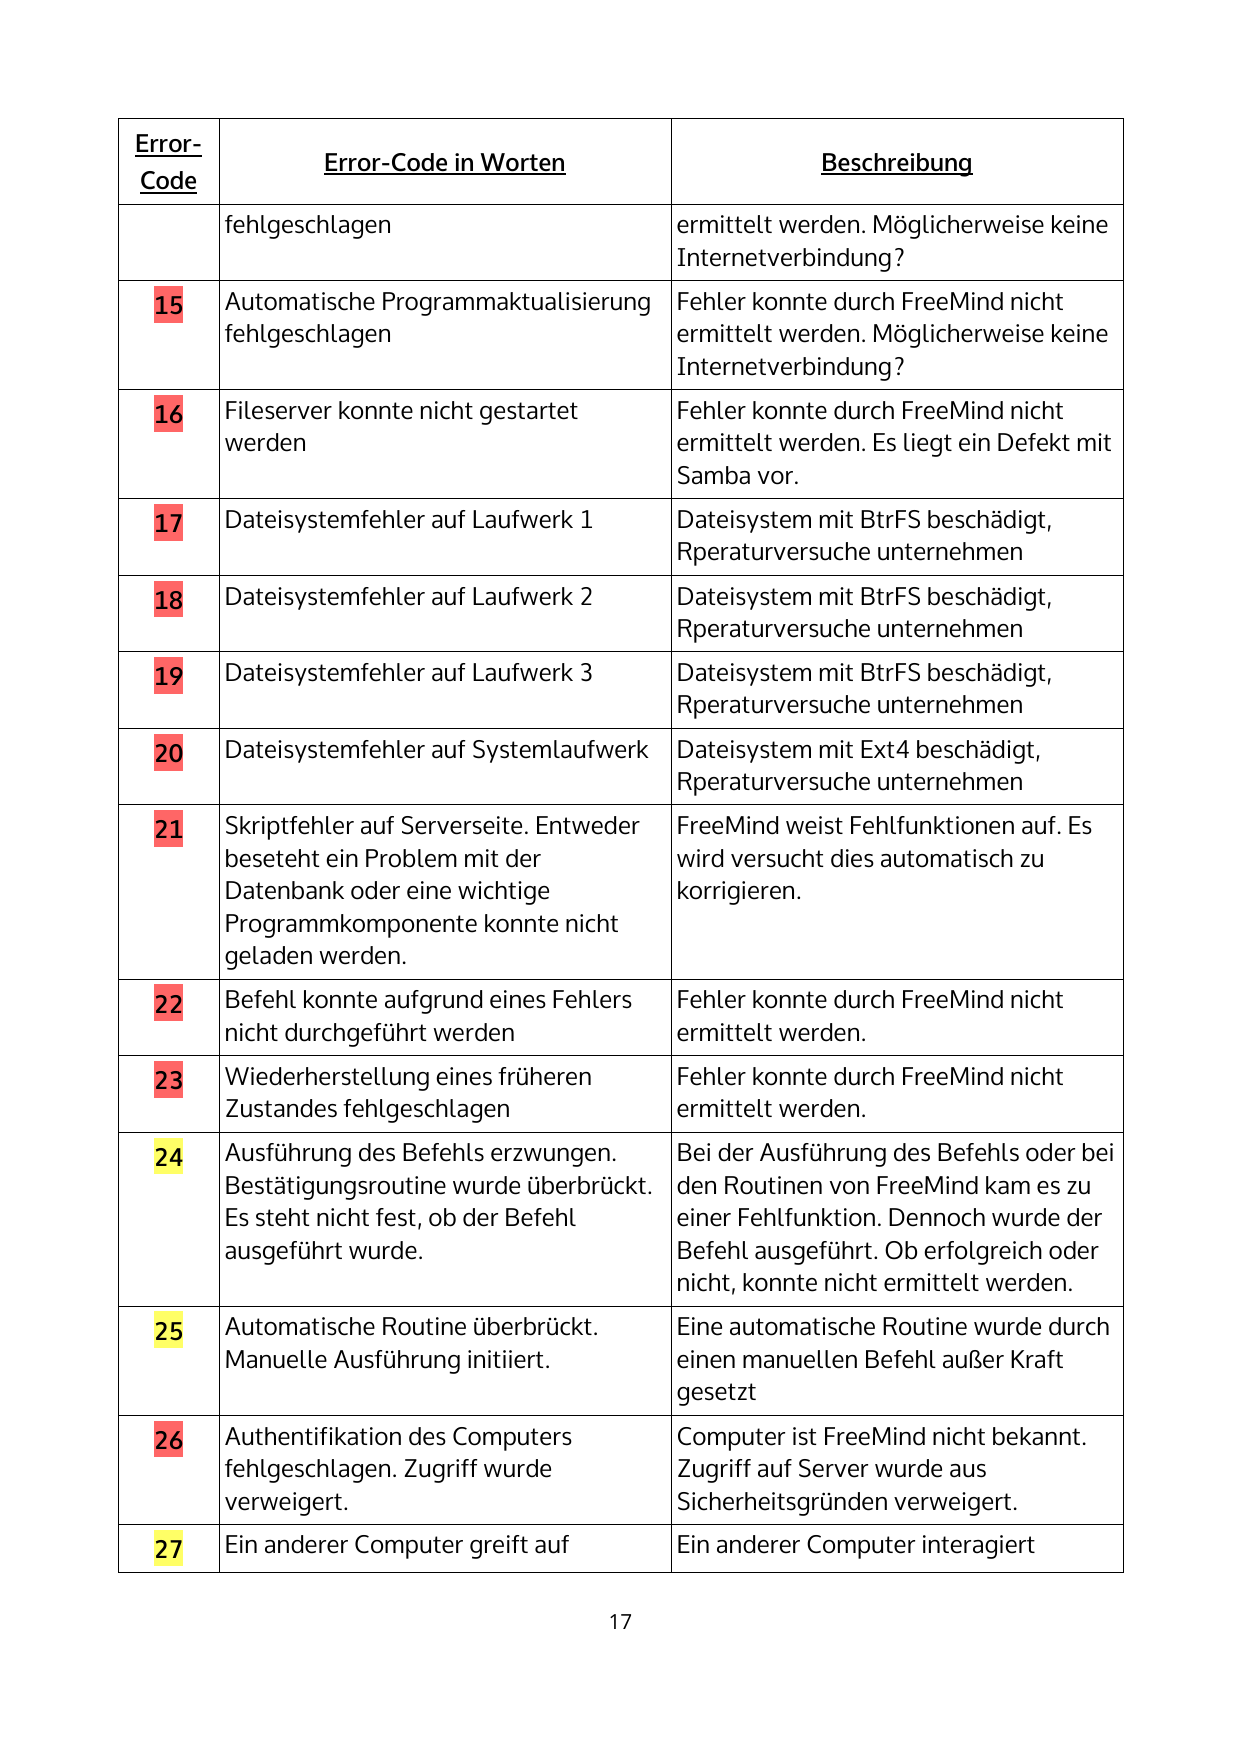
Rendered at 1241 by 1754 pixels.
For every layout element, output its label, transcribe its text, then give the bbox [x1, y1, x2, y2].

table_cell Fehler konnte durch FreeMind nicht ermittelt werden. Es liegt ein Defekt mit Samba vor. [672, 390, 1123, 498]
table_cell Automatische Programmaktualisierung fehlgeschlagen [220, 281, 671, 389]
table_cell 17 [119, 499, 219, 575]
table_cell Ausführung des Befehls erzwungen. Bestätigungsroutine wurde überbrückt. Es steht nicht fest, ob der Befehl ausgeführt wurde. [220, 1133, 671, 1306]
table_cell Dateisystemfehler auf Systemlaufwerk [220, 729, 671, 804]
table_cell 19 [119, 652, 219, 728]
table_cell 27 [119, 1525, 219, 1572]
table_cell 21 [119, 805, 219, 978]
table_cell Fehler konnte durch FreeMind nicht ermittelt werden. Möglicherweise keine Internetverbindung? [672, 281, 1123, 389]
table_cell [119, 205, 219, 280]
table_cell ermittelt werden. Möglicherweise keine Internetverbindung? [672, 205, 1123, 280]
table_cell Dateisystemfehler auf Laufwerk 2 [220, 576, 671, 651]
table_cell Dateisystem mit Ext4 beschädigt, Rperaturversuche unternehmen [672, 729, 1123, 804]
table_cell 20 [119, 729, 219, 804]
table_cell Dateisystem mit BtrFS beschädigt, Rperaturversuche unternehmen [672, 576, 1123, 651]
table_cell 22 [119, 980, 219, 1055]
table_cell 15 [119, 281, 219, 389]
table_cell Dateisystemfehler auf Laufwerk 3 [220, 652, 671, 728]
table_cell Wiederherstellung eines früheren Zustandes fehlgeschlagen [220, 1056, 671, 1132]
table_cell fehlgeschlagen [220, 205, 671, 280]
table_cell Fileserver konnte nicht gestartet werden [220, 390, 671, 498]
table_cell 24 [119, 1133, 219, 1306]
table_cell Authentifikation des Computers fehlgeschlagen. Zugriff wurde verweigert. [220, 1416, 671, 1524]
table_cell Dateisystem mit BtrFS beschädigt, Rperaturversuche unternehmen [672, 652, 1123, 728]
table_cell Ein anderer Computer interagiert [672, 1525, 1123, 1572]
table_cell Dateisystemfehler auf Laufwerk 1 [220, 499, 671, 575]
table_header Error-Code in Worten [220, 119, 671, 203]
table_cell FreeMind weist Fehlfunktionen auf. Es wird versucht dies automatisch zu korrigieren. [672, 805, 1123, 978]
table_cell Computer ist FreeMind nicht bekannt. Zugriff auf Server wurde aus Sicherheitsgründen verweigert. [672, 1416, 1123, 1524]
table_cell Skriptfehler auf Serverseite. Entweder beseteht ein Problem mit der Datenbank oder eine wichtige Programmkomponente konnte nicht geladen werden. [220, 805, 671, 978]
table_cell Bei der Ausführung des Befehls oder bei den Routinen von FreeMind kam es zu einer Fehlfunktion. Dennoch wurde der Befehl ausgeführt. Ob erfolgreich oder nicht, konnte nicht ermittelt werden. [672, 1133, 1123, 1306]
table_cell Ein anderer Computer greift auf [220, 1525, 671, 1572]
table_cell Automatische Routine überbrückt. Manuelle Ausführung initiiert. [220, 1307, 671, 1415]
table_cell 16 [119, 390, 219, 498]
table_cell Fehler konnte durch FreeMind nicht ermittelt werden. [672, 980, 1123, 1055]
table_header Error-Code [119, 119, 219, 203]
table_cell 25 [119, 1307, 219, 1415]
table_cell Fehler konnte durch FreeMind nicht ermittelt werden. [672, 1056, 1123, 1132]
table_header Beschreibung [672, 119, 1123, 203]
table_cell Befehl konnte aufgrund eines Fehlers nicht durchgeführt werden [220, 980, 671, 1055]
table_cell 18 [119, 576, 219, 651]
table_cell 26 [119, 1416, 219, 1524]
table_cell Eine automatische Routine wurde durch einen manuellen Befehl außer Kraft gesetzt [672, 1307, 1123, 1415]
table_cell 23 [119, 1056, 219, 1132]
table_cell Dateisystem mit BtrFS beschädigt, Rperaturversuche unternehmen [672, 499, 1123, 575]
